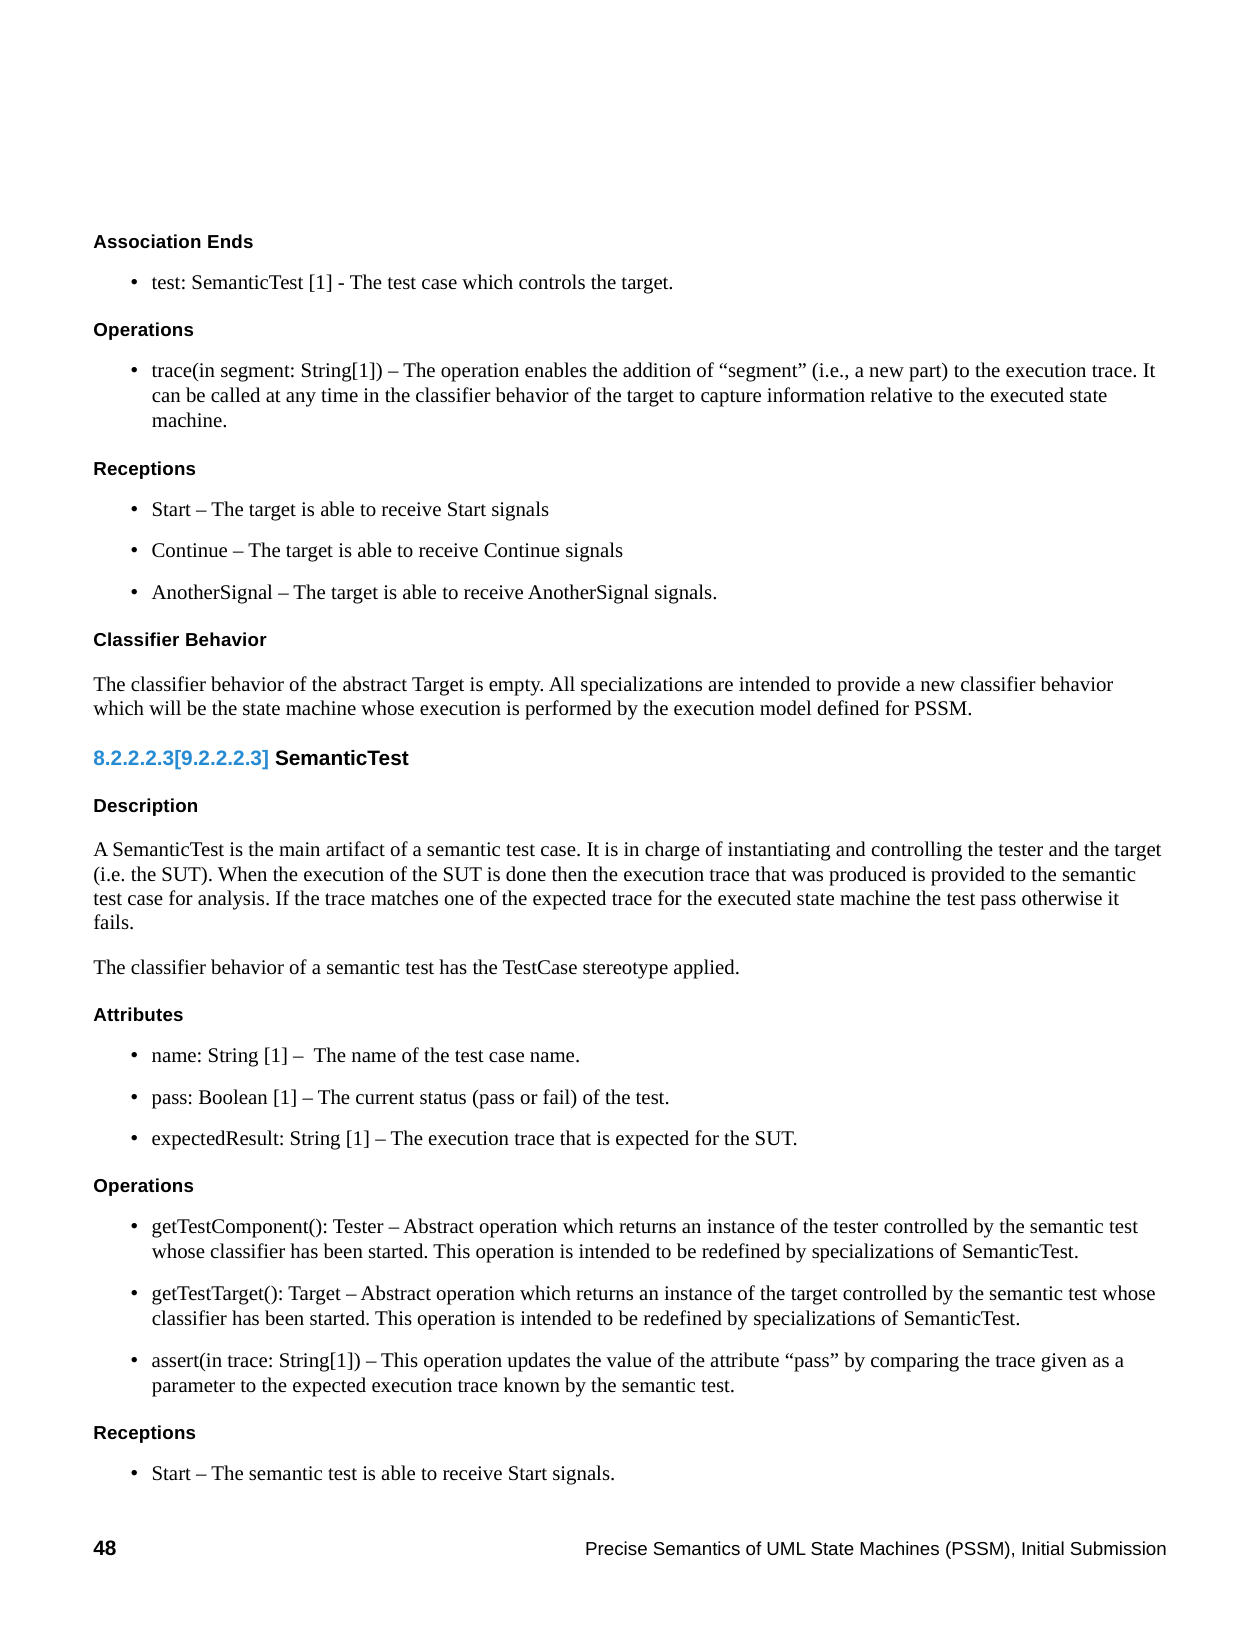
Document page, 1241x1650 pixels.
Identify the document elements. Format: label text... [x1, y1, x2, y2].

list Continue – The target is able to receive Continue signals [131, 537, 1164, 562]
list pass: Boolean [1] – The current status (pass or fail) of the test. [131, 1084, 1164, 1109]
subtitle Description [93, 795, 1164, 816]
list trace(in segment: String[1]) – The operation enables the addition of “segment” (i.e., a new part) to the execution trace. It can be called at any time in the classifier behavior of the target to capture information relative to the executed state machine. [131, 357, 1164, 432]
list Start – The target is able to receive Start signals [131, 496, 1164, 521]
list Start – The semantic test is able to receive Start signals. [131, 1460, 1164, 1485]
list name: String [1] – The name of the test case name. [131, 1042, 1164, 1067]
subtitle Receptions [93, 1422, 1164, 1443]
subtitle SemanticTest [93, 745, 1164, 770]
text The classifier behavior of a semantic test has the TestCase stereotype applied. [93, 955, 1164, 979]
text A SemanticTest is the main artifact of a semantic test case. It is in charge of instantiating and controlling the tester and the target (i.e. the SUT). When the execution of the SUT is done then the execution trace that was produced is provided to the semantic test case for analysis. If the trace matches one of the expected trace for the executed state machine the test pass otherwise it fails. [93, 837, 1164, 934]
subtitle Operations [93, 319, 1164, 341]
subtitle Receptions [93, 457, 1164, 479]
subtitle Operations [93, 1175, 1164, 1197]
list getTestTarget(): Target – Abstract operation which returns an instance of the target controlled by the semantic test whose classifier has been started. This operation is intended to be redefined by specializations of SemanticTest. [131, 1280, 1164, 1330]
subtitle Association Ends [93, 231, 1164, 253]
list AnotherSignal – The target is able to receive AnotherSignal signals. [131, 579, 1164, 604]
text The classifier behavior of the abstract Target is empty. All specializations are intended to provide a new classifier behavior which will be the state machine whose execution is performed by the execution model defined for PSSM. [93, 672, 1164, 720]
subtitle Attributes [93, 1004, 1164, 1025]
subtitle Classifier Behavior [93, 629, 1164, 651]
list assert(in trace: String[1]) – This operation updates the value of the attribute “pass” by comparing the trace given as a parameter to the expected execution trace known by the semantic test. [131, 1347, 1164, 1397]
list test: SemanticTest [1] - The test case which controls the target. [131, 269, 1164, 294]
list getTestComponent(): Tester – Abstract operation which returns an instance of the tester controlled by the semantic test whose classifier has been started. This operation is intended to be redefined by specializations of SemanticTest. [131, 1213, 1164, 1263]
list expectedResult: String [1] – The execution trace that is expected for the SUT. [131, 1125, 1164, 1150]
